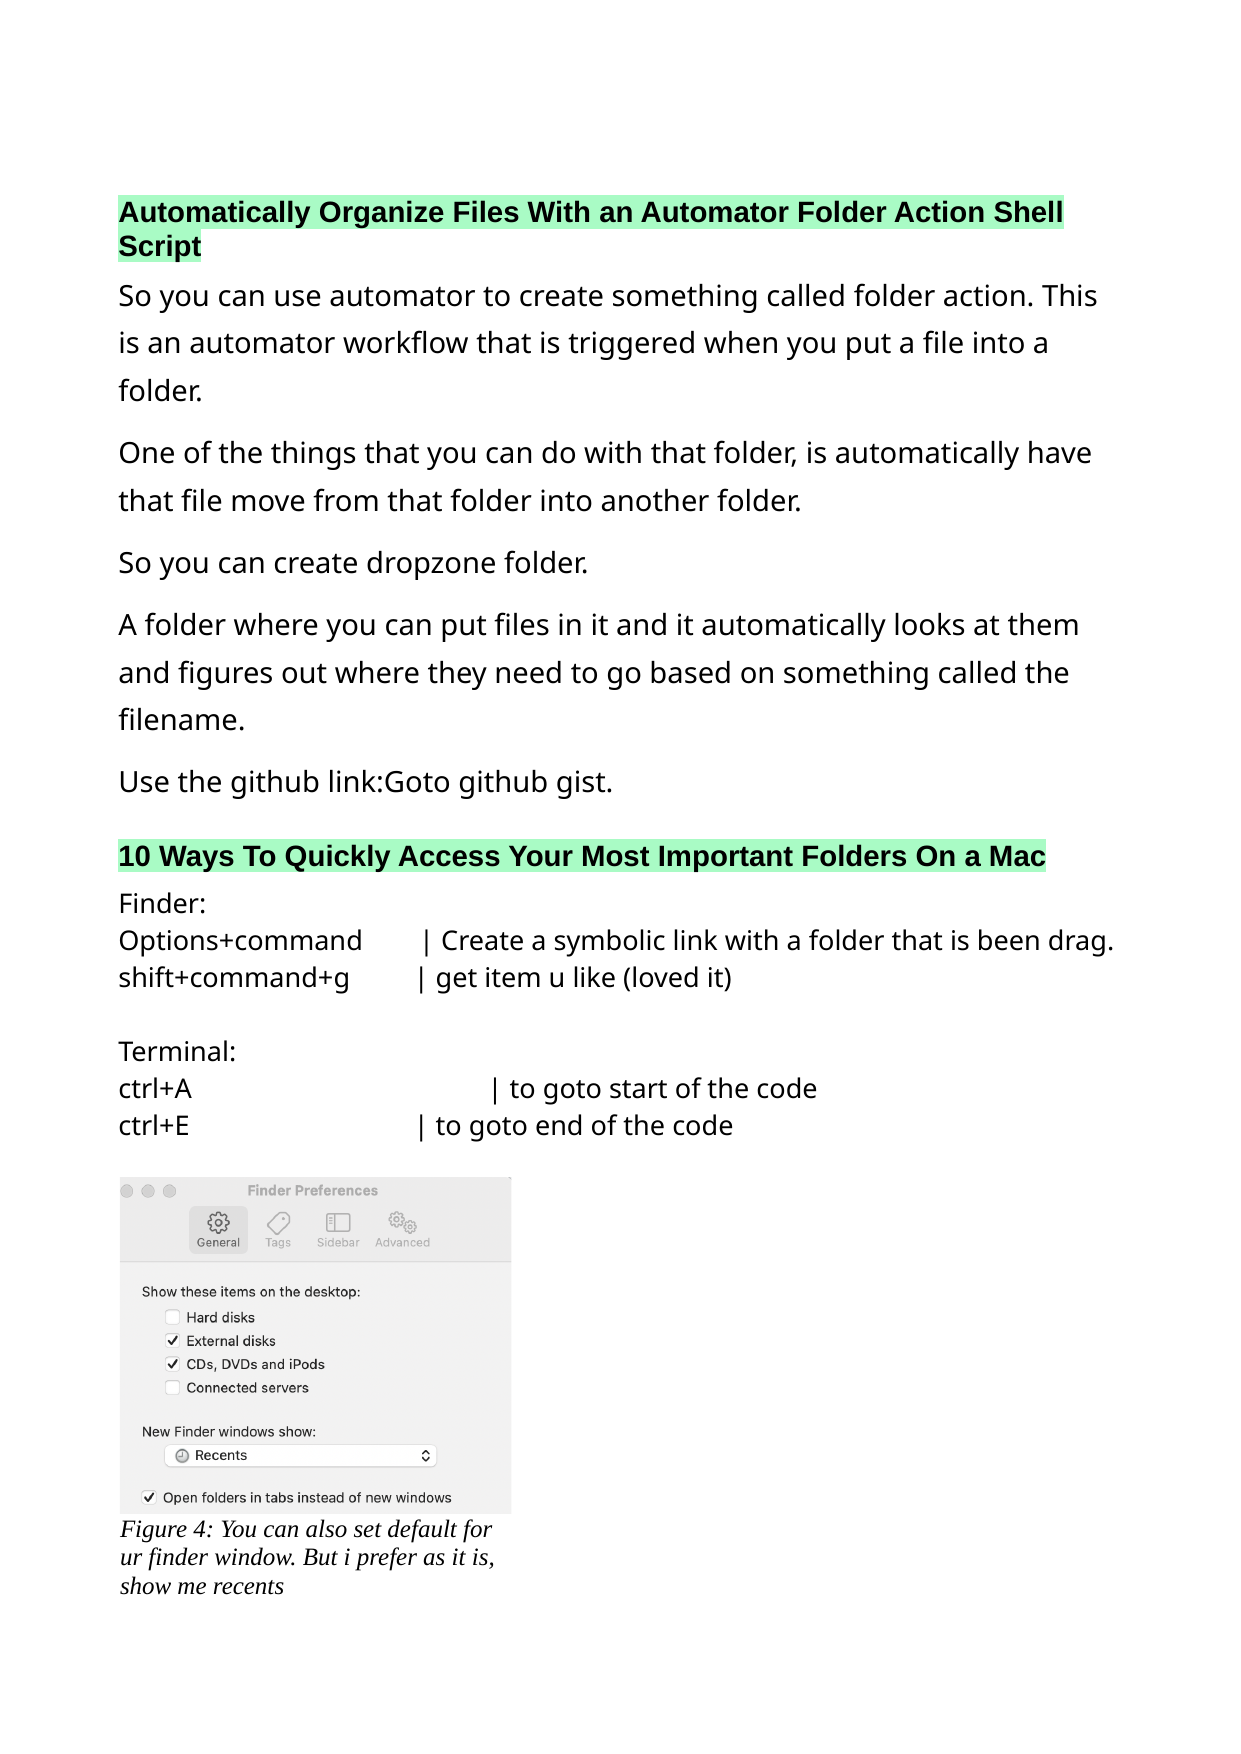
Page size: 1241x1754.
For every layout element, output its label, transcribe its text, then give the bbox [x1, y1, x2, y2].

text Finder: [118, 885, 1122, 922]
text Use the github link:Goto github gist. [118, 762, 1122, 801]
text Figure 4: You can also set default for ur finder window. But i prefer as it is, show me recents [120, 1514, 511, 1600]
text So you can use automator to create something called folder action. This is an automator workflow that is triggered when you put a file into a folder. [118, 275, 1122, 410]
text A folder where you can put files in it and it automatically looks at them and figures out where they need to go based on something called the filename. [118, 604, 1122, 739]
text Terminal: [118, 1032, 1122, 1069]
text One of the things that you can do with that folder, is automatically have that file move from that folder into another folder. [118, 432, 1122, 519]
subtitle 10 Ways To Quickly Access Your Most Important Folders On a Mac [118, 838, 1122, 872]
text ctrl+E | to goto end of the code [118, 1106, 1122, 1143]
text So you can create dropzone folder. [118, 542, 1122, 582]
picture [119, 1177, 512, 1514]
subtitle Automatically Organize Files With an Automator Folder Action Shell Script [201, 195, 1122, 262]
text ctrl+A | to goto start of the code [118, 1069, 1122, 1106]
text shift+command+g | get item u like (loved it) [118, 958, 1122, 995]
text Options+command | Create a symbolic link with a folder that is been drag. [118, 922, 1122, 958]
